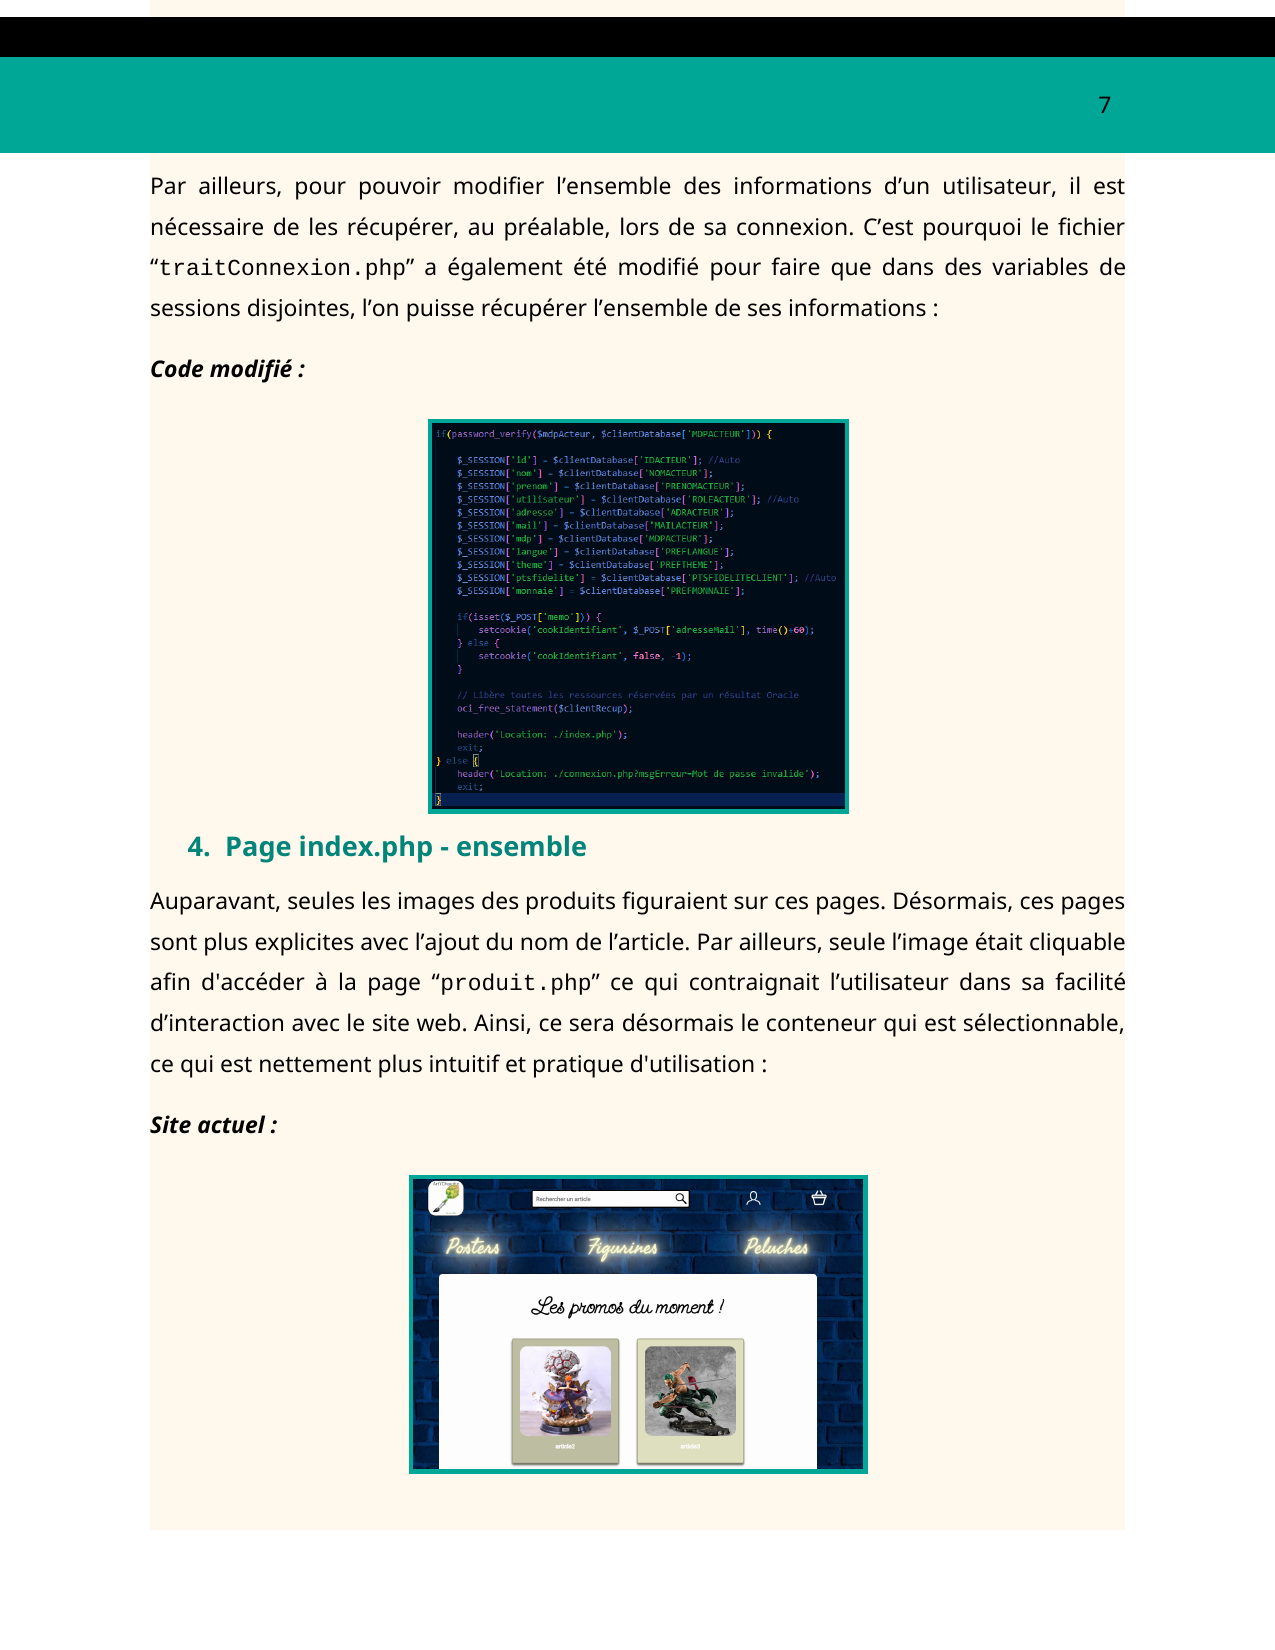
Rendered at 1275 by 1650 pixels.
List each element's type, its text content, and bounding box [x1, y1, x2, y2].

text Site actuel : [150, 1109, 1127, 1140]
text Par ailleurs, pour pouvoir modifier l’ensemble des informations d’un utilisateur, il est nécessaire de les récupérer, au préalable, lors de sa connexion. C’est pourquoi le fichier “traitConnexion.php” a également été modifié pour faire que dans des variables de sessions disjointes, l’on puisse récupérer l’ensemble de ses informations : [150, 170, 1127, 323]
text Auparavant, seules les images des produits figuraient sur ces pages. Désormais, ces pages sont plus explicites avec l’ajout du nom de l’article. Par ailleurs, seule l’image était cliquable afin d'accéder à la page “produit.php” ce qui contraignait l’utilisateur dans sa facilité d’interaction avec le site web. Ainsi, ce sera désormais le conteneur qui est sélectionnable, ce qui est nettement plus intuitif et pratique d'utilisation : [150, 885, 1127, 1079]
picture [432, 423, 845, 809]
text Code modifié : [150, 353, 1127, 385]
picture [413, 1179, 863, 1469]
subtitle Page index.php - ensemble [187, 827, 1127, 864]
